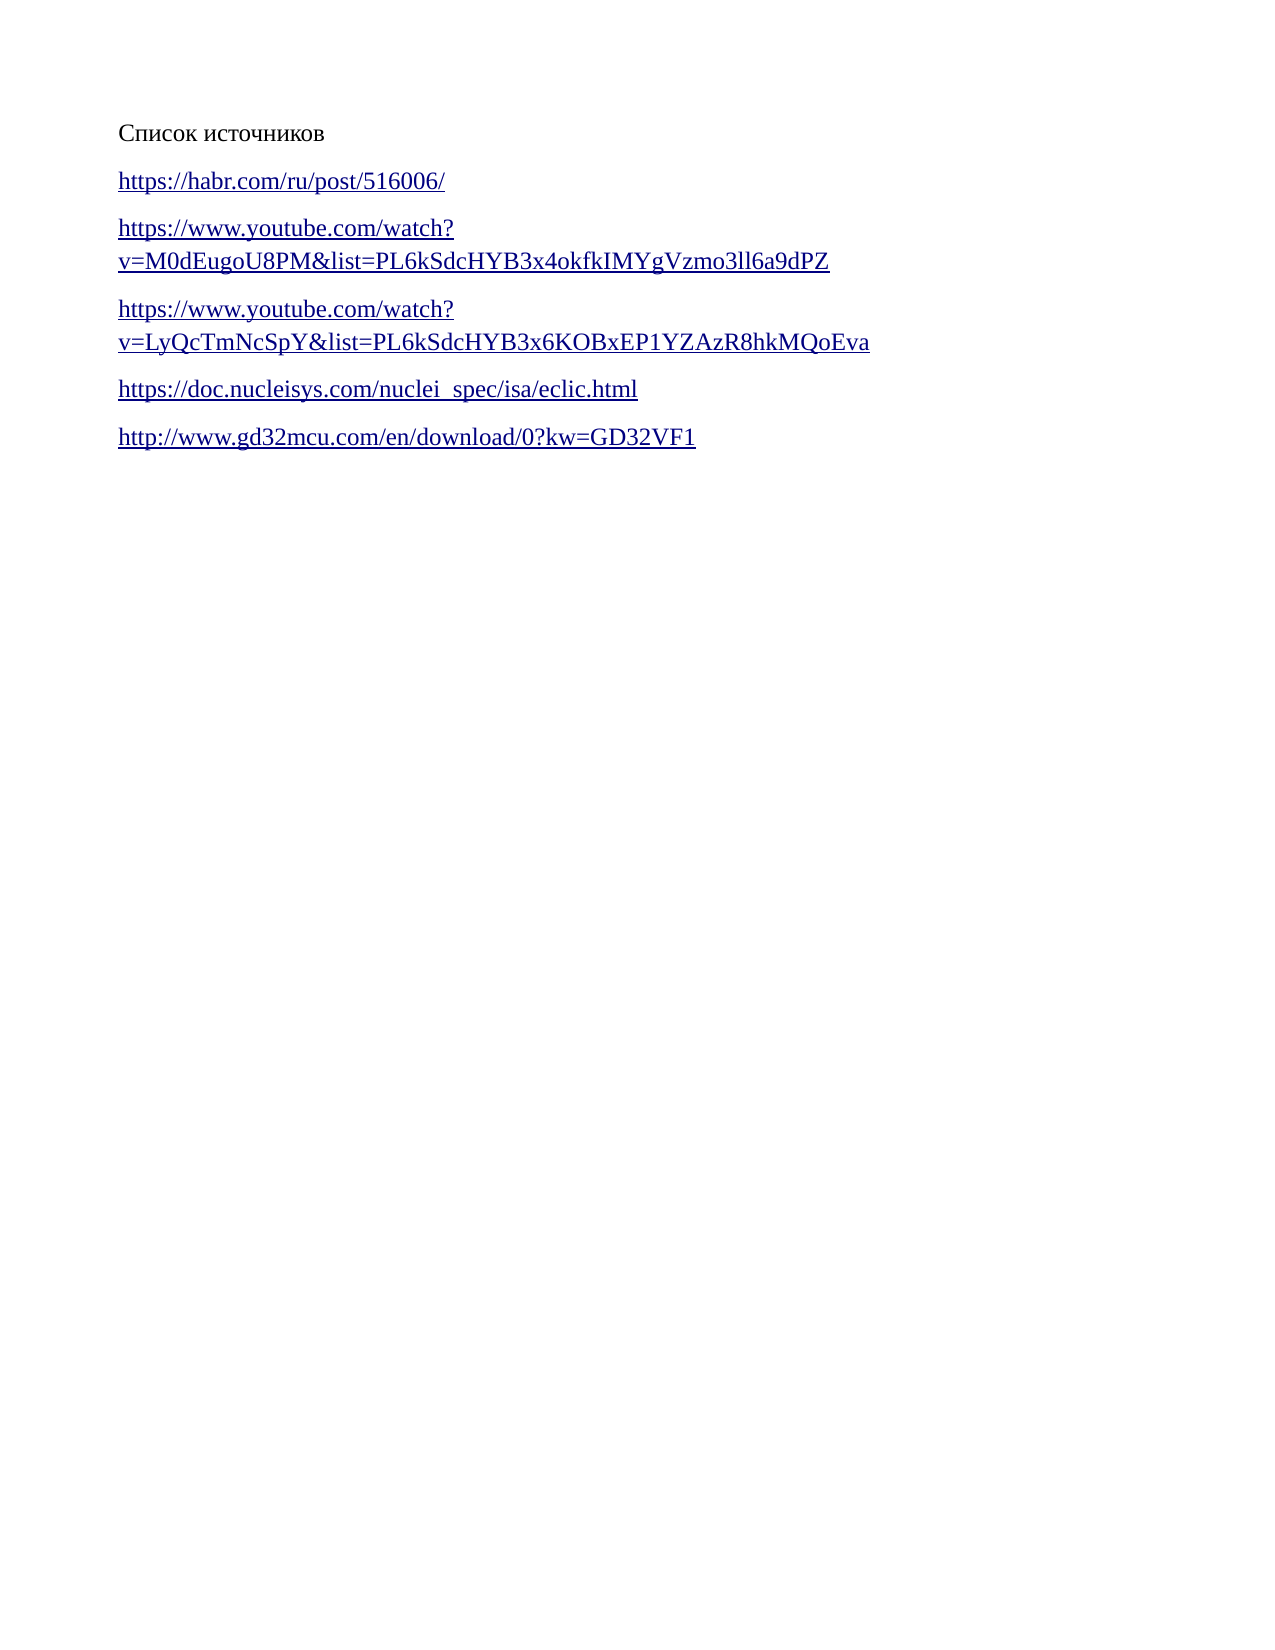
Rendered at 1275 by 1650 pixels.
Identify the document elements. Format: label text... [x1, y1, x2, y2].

text https://doc.nucleisys.com/nuclei_spec/isa/eclic.html [118, 374, 1157, 403]
text Список источников [118, 118, 1157, 147]
text https://habr.com/ru/post/516006/ [118, 166, 1157, 194]
text http://www.gd32mcu.com/en/download/0?kw=GD32VF1 [118, 422, 1157, 451]
text https://www.youtube.com/watch?v=LyQcTmNcSpY&list=PL6kSdcHYB3x6KOBxEP1YZAzR8hkMQoEva [118, 294, 1157, 356]
text https://www.youtube.com/watch?v=M0dEugoU8PM&list=PL6kSdcHYB3x4okfkIMYgVzmo3ll6a9dPZ [118, 213, 1157, 275]
